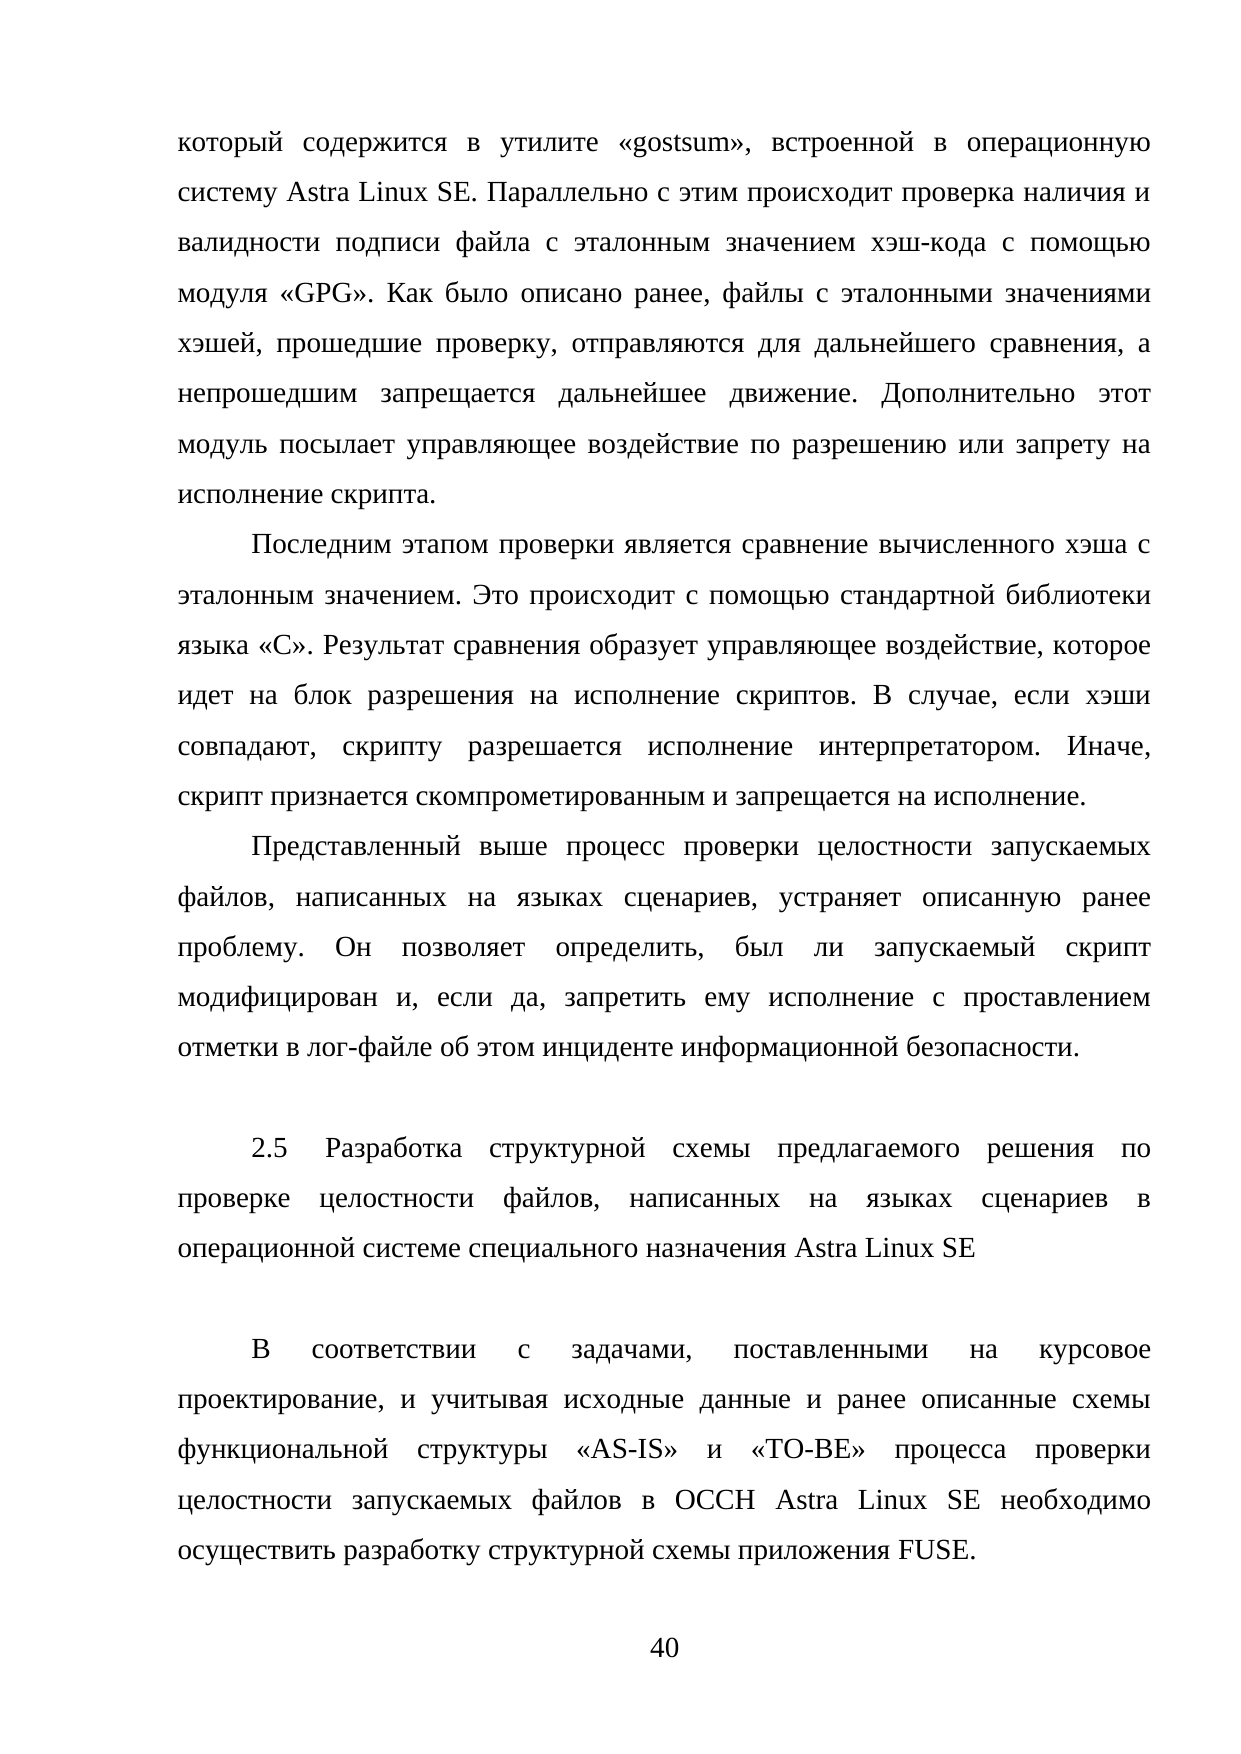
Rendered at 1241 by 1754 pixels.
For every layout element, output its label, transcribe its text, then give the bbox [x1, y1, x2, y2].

text В соответствии с задачами, поставленными на курсовое проектирование, и учитывая исходные данные и ранее описанные схемы функциональной структуры «AS-IS» и «TO-BE» процесса проверки целостности запускаемых файлов в ОССН Astra Linux SE необходимо осуществить разработку структурной схемы приложения FUSE. [177, 1331, 1152, 1566]
text Последним этапом проверки является сравнение вычисленного хэша с эталонным значением. Это происходит с помощью стандартной библиотеки языка «С». Результат сравнения образует управляющее воздействие, которое идет на блок разрешения на исполнение скриптов. В случае, если хэши совпадают, скрипту разрешается исполнение интерпретатором. Иначе, скрипт признается скомпрометированным и запрещается на исполнение. [177, 526, 1152, 812]
text который содержится в утилите «gostsum», встроенной в операционную систему Astra Linux SE. Параллельно с этим происходит проверка наличия и валидности подписи файла с эталонным значением хэш-кода с помощью модуля «GPG». Как было описано ранее, файлы с эталонными значениями хэшей, прошедшие проверку, отправляются для дальнейшего сравнения, а непрошедшим запрещается дальнейшее движение. Дополнительно этот модуль посылает управляющее воздействие по разрешению или запрету на исполнение скрипта. [177, 124, 1152, 510]
text Представленный выше процесс проверки целостности запускаемых файлов, написанных на языках сценариев, устраняет описанную ранее проблему. Он позволяет определить, был ли запускаемый скрипт модифицирован и, если да, запретить ему исполнение с проставлением отметки в лог-файле об этом инциденте информационной безопасности. [177, 828, 1152, 1063]
subtitle Разработка структурной схемы предлагаемого решения по проверке целостности файлов, написанных на языках сценариев в операционной системе специального назначения Astra Linux SE [177, 1130, 1152, 1264]
